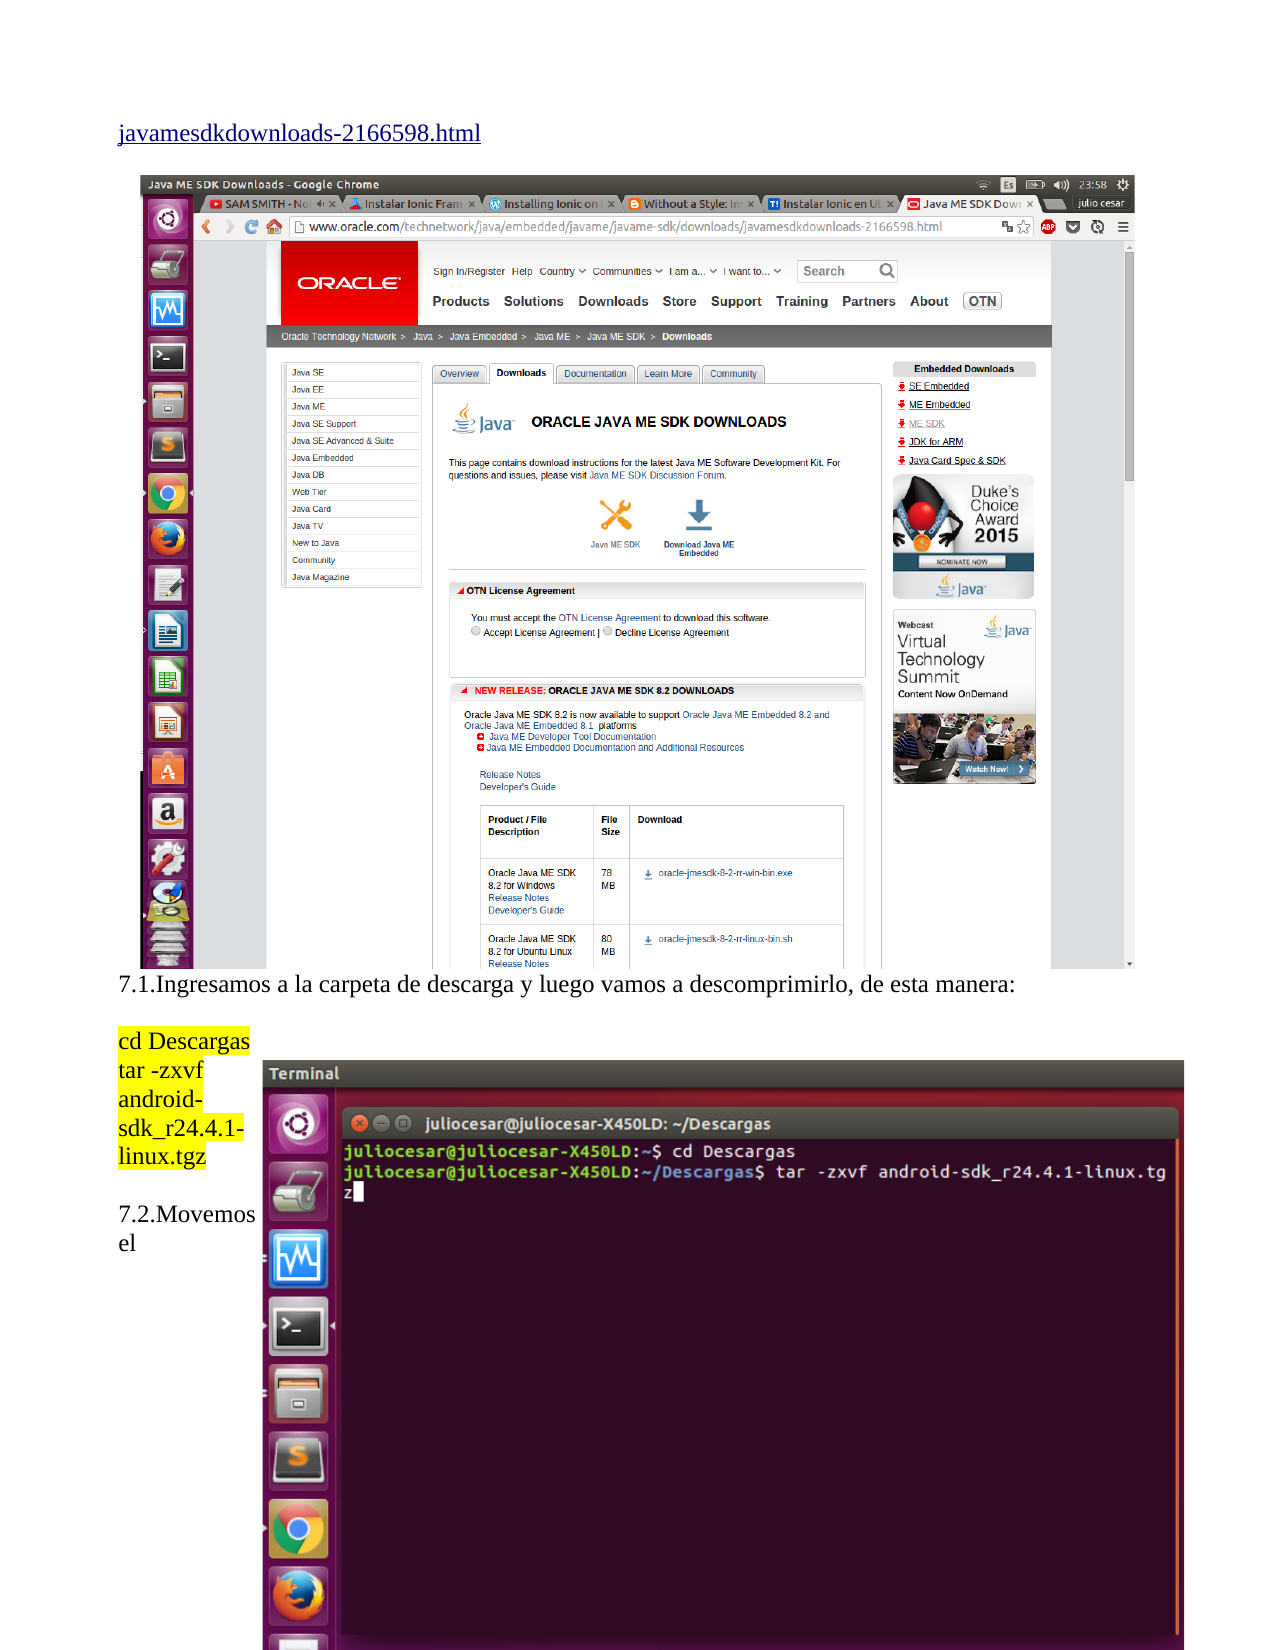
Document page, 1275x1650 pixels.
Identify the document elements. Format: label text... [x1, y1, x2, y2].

list javamesdkdownloads-2166598.html [118, 118, 1157, 147]
text tar -zxvf android-sdk_r24.4.1-linux.tgz [118, 1055, 1157, 1170]
list Movemos el descomprimido para un mejor acceso y luego abrimos el archivo .bashrc: [118, 1199, 262, 1256]
list Ingresamos a la carpeta de descarga y luego vamos a descomprimirlo, de esta manera: [118, 204, 1157, 998]
text cd Descargas [118, 1026, 1157, 1055]
